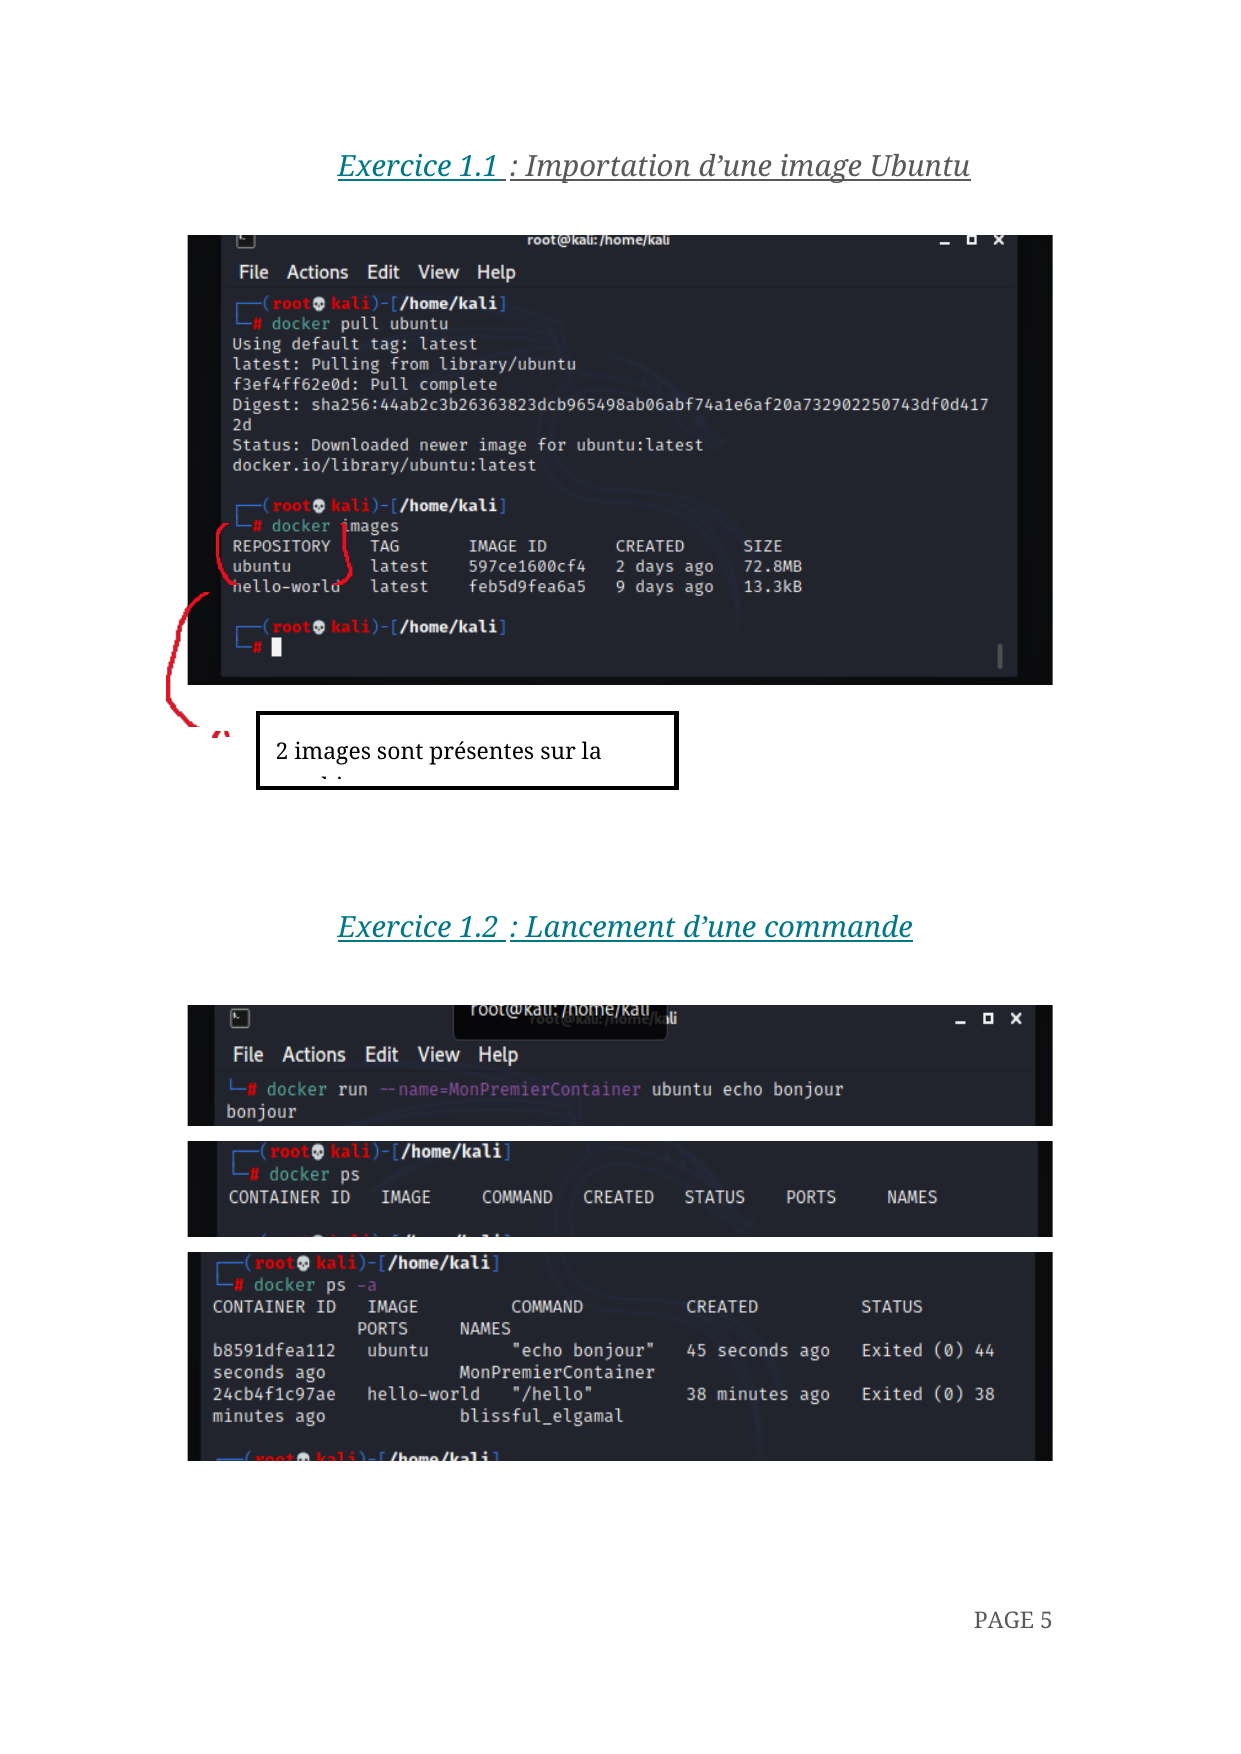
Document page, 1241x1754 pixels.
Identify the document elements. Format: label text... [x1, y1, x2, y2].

text Exercice 1.1 : Importation d’une image Ubuntu [337, 146, 1053, 185]
subtitle Exercice 1.2 : Lancement d’une commande [262, 906, 1053, 946]
text 2 images sont présentes sur la machine [275, 735, 659, 778]
